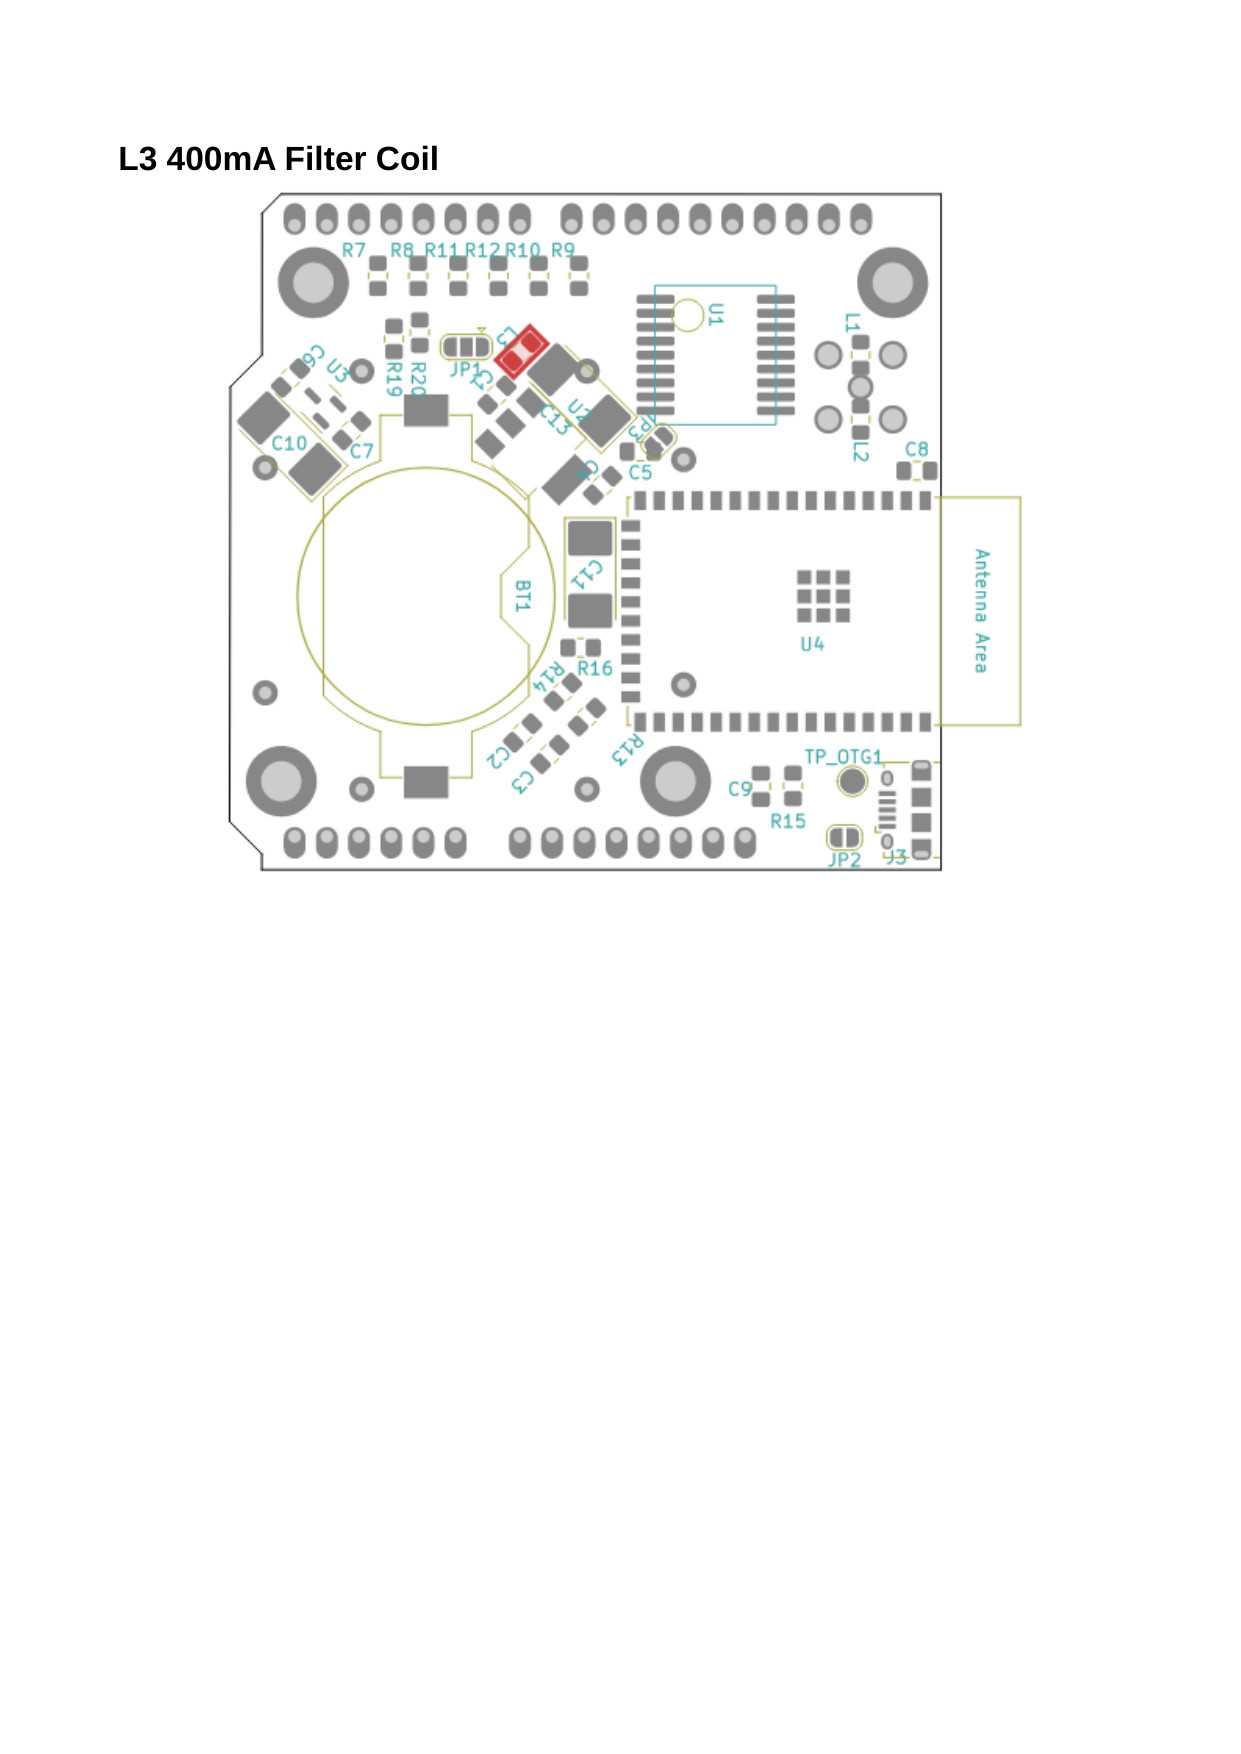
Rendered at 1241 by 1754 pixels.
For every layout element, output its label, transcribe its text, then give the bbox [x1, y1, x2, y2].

subtitle L3 400mA Filter Coil [118, 139, 1122, 178]
picture [201, 190, 1039, 876]
